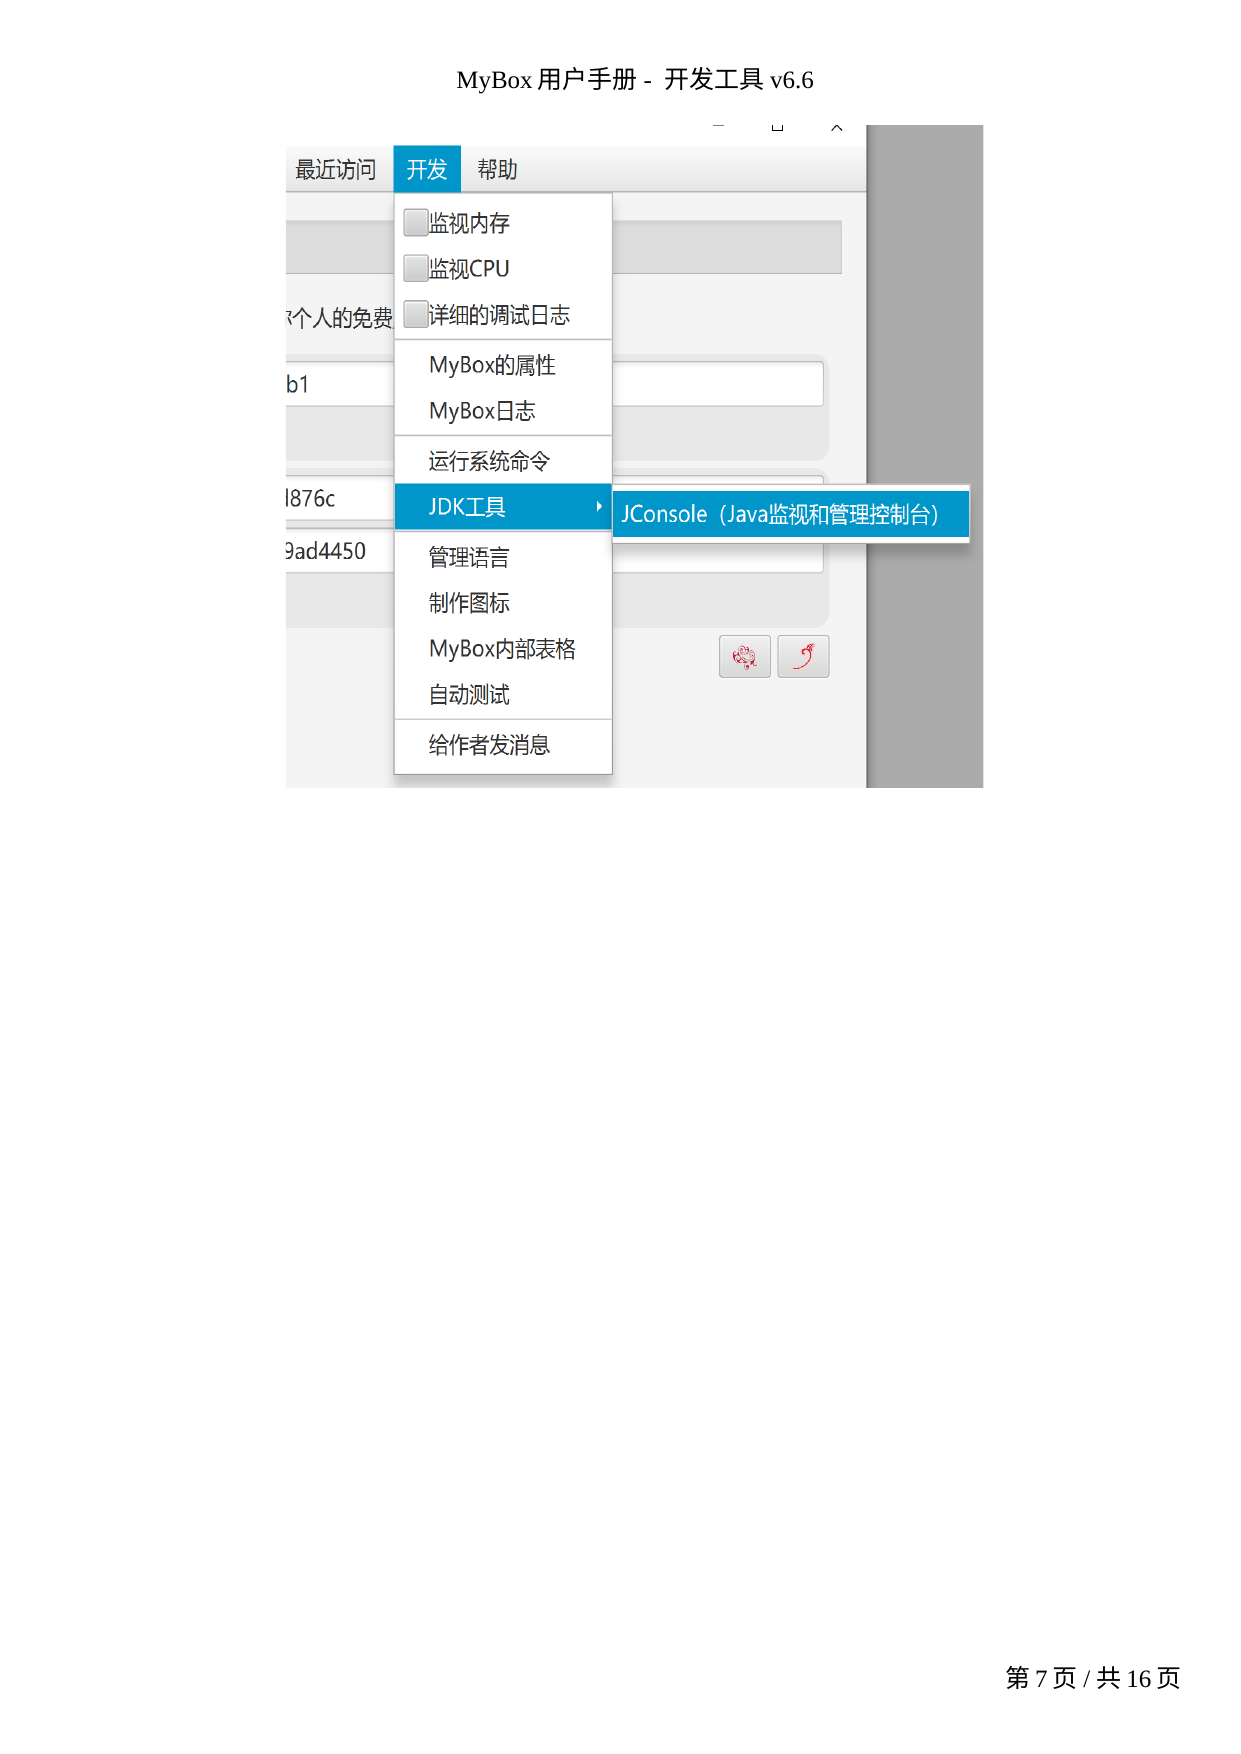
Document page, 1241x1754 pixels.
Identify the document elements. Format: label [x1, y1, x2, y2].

picture [285, 124, 984, 788]
